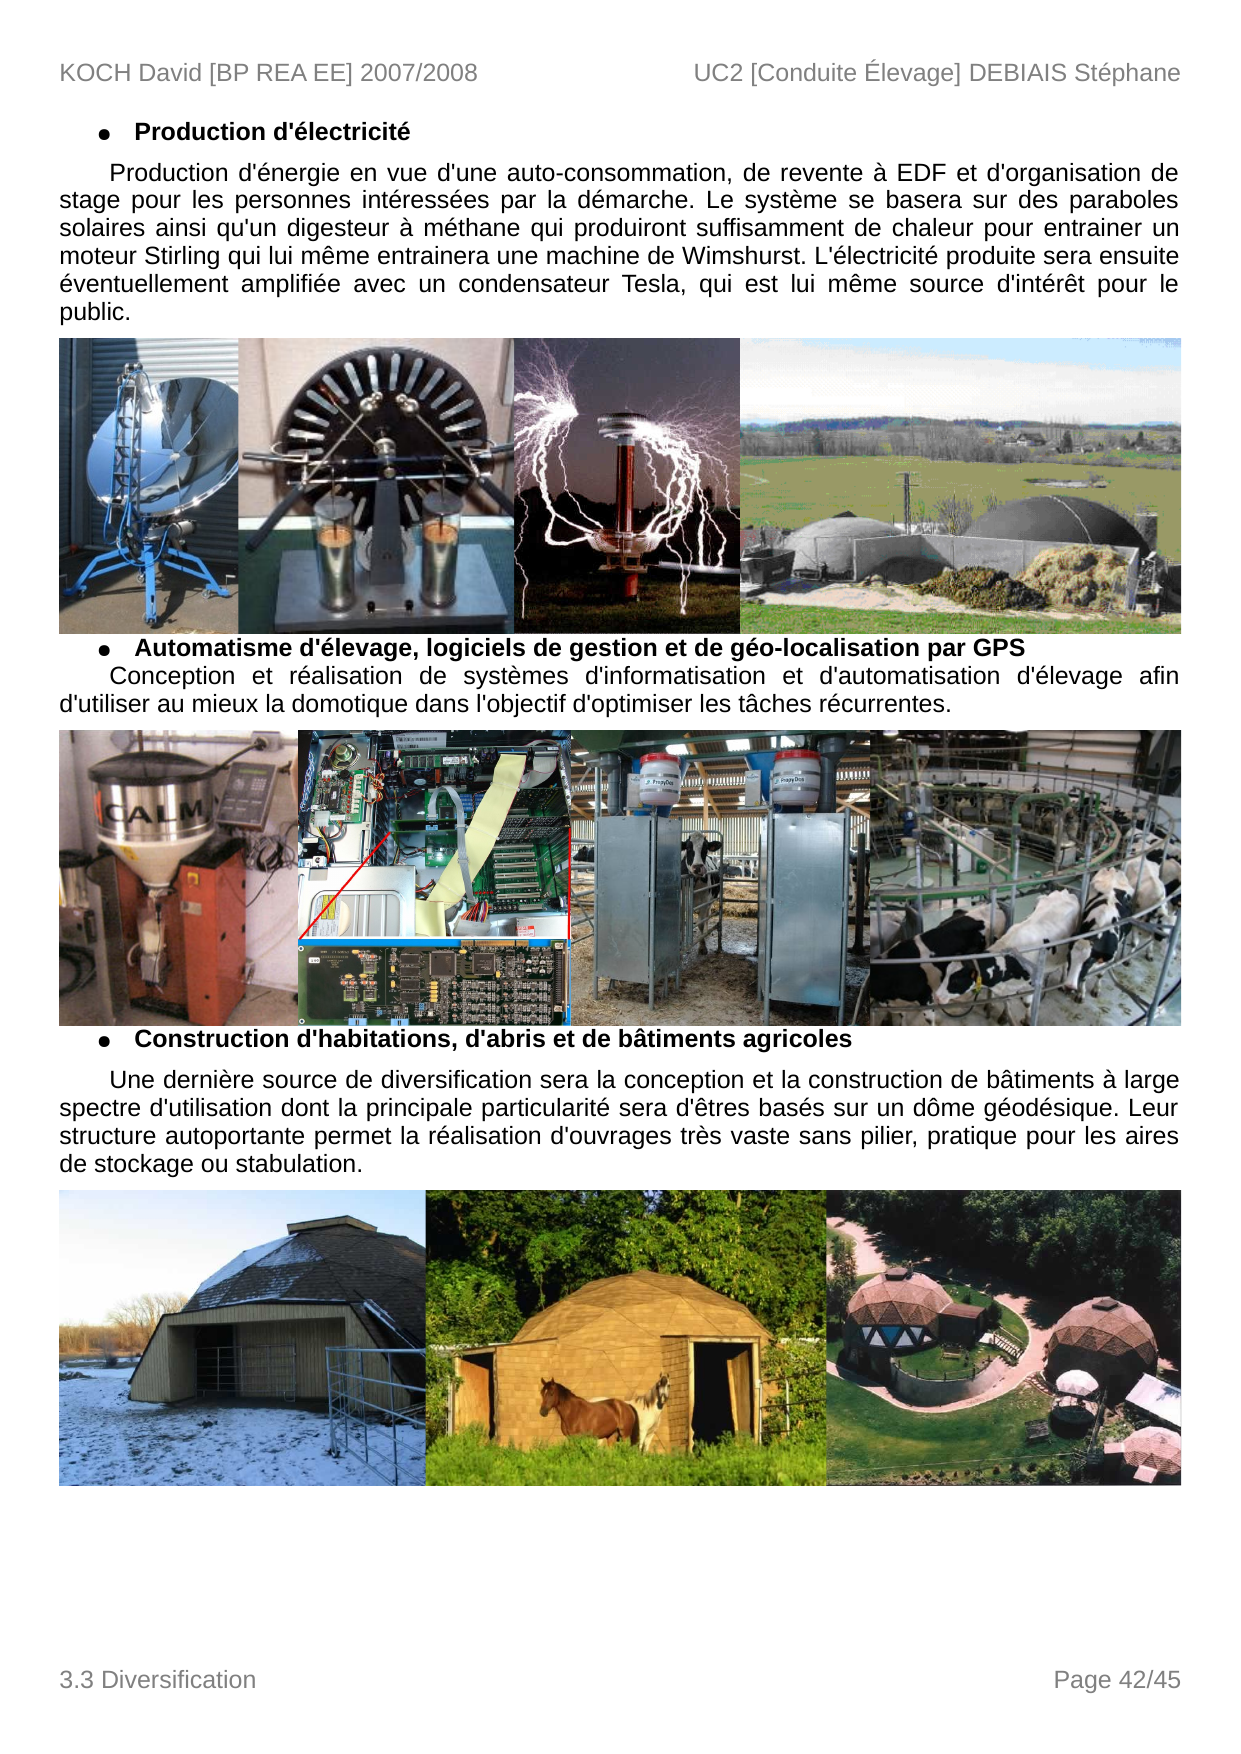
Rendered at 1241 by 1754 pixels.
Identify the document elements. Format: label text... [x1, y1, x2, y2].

list Construction d'habitations, d'abris et de bâtiments agricoles [97, 1026, 1181, 1053]
picture [59, 338, 1182, 634]
text Conception et réalisation de systèmes d'informatisation et d'automatisation d'élevage afin d'utiliser au mieux la domotique dans l'objectif d'optimiser les tâches récurrentes. [59, 662, 1181, 717]
list Production d'électricité [97, 118, 1181, 146]
text Production d'énergie en vue d'une auto-consommation, de revente à EDF et d'organisation de stage pour les personnes intéressées par la démarche. Le système se basera sur des paraboles solaires ainsi qu'un digesteur à méthane qui produiront suffisamment de chaleur pour entrainer un moteur Stirling qui lui même entrainera une machine de Wimshurst. L'électricité produite sera ensuite éventuellement amplifiée avec un condensateur Tesla, qui est lui même source d'intérêt pour le public. [59, 158, 1181, 326]
picture [59, 1190, 1182, 1486]
list Automatisme d'élevage, logiciels de gestion et de géo-localisation par GPS [97, 634, 1181, 662]
picture [59, 730, 1182, 1026]
text Une dernière source de diversification sera la conception et la construction de bâtiments à large spectre d'utilisation dont la principale particularité sera d'êtres basés sur un dôme géodésique. Leur structure autoportante permet la réalisation d'ouvrages très vaste sans pilier, pratique pour les aires de stockage ou stabulation. [59, 1066, 1181, 1177]
